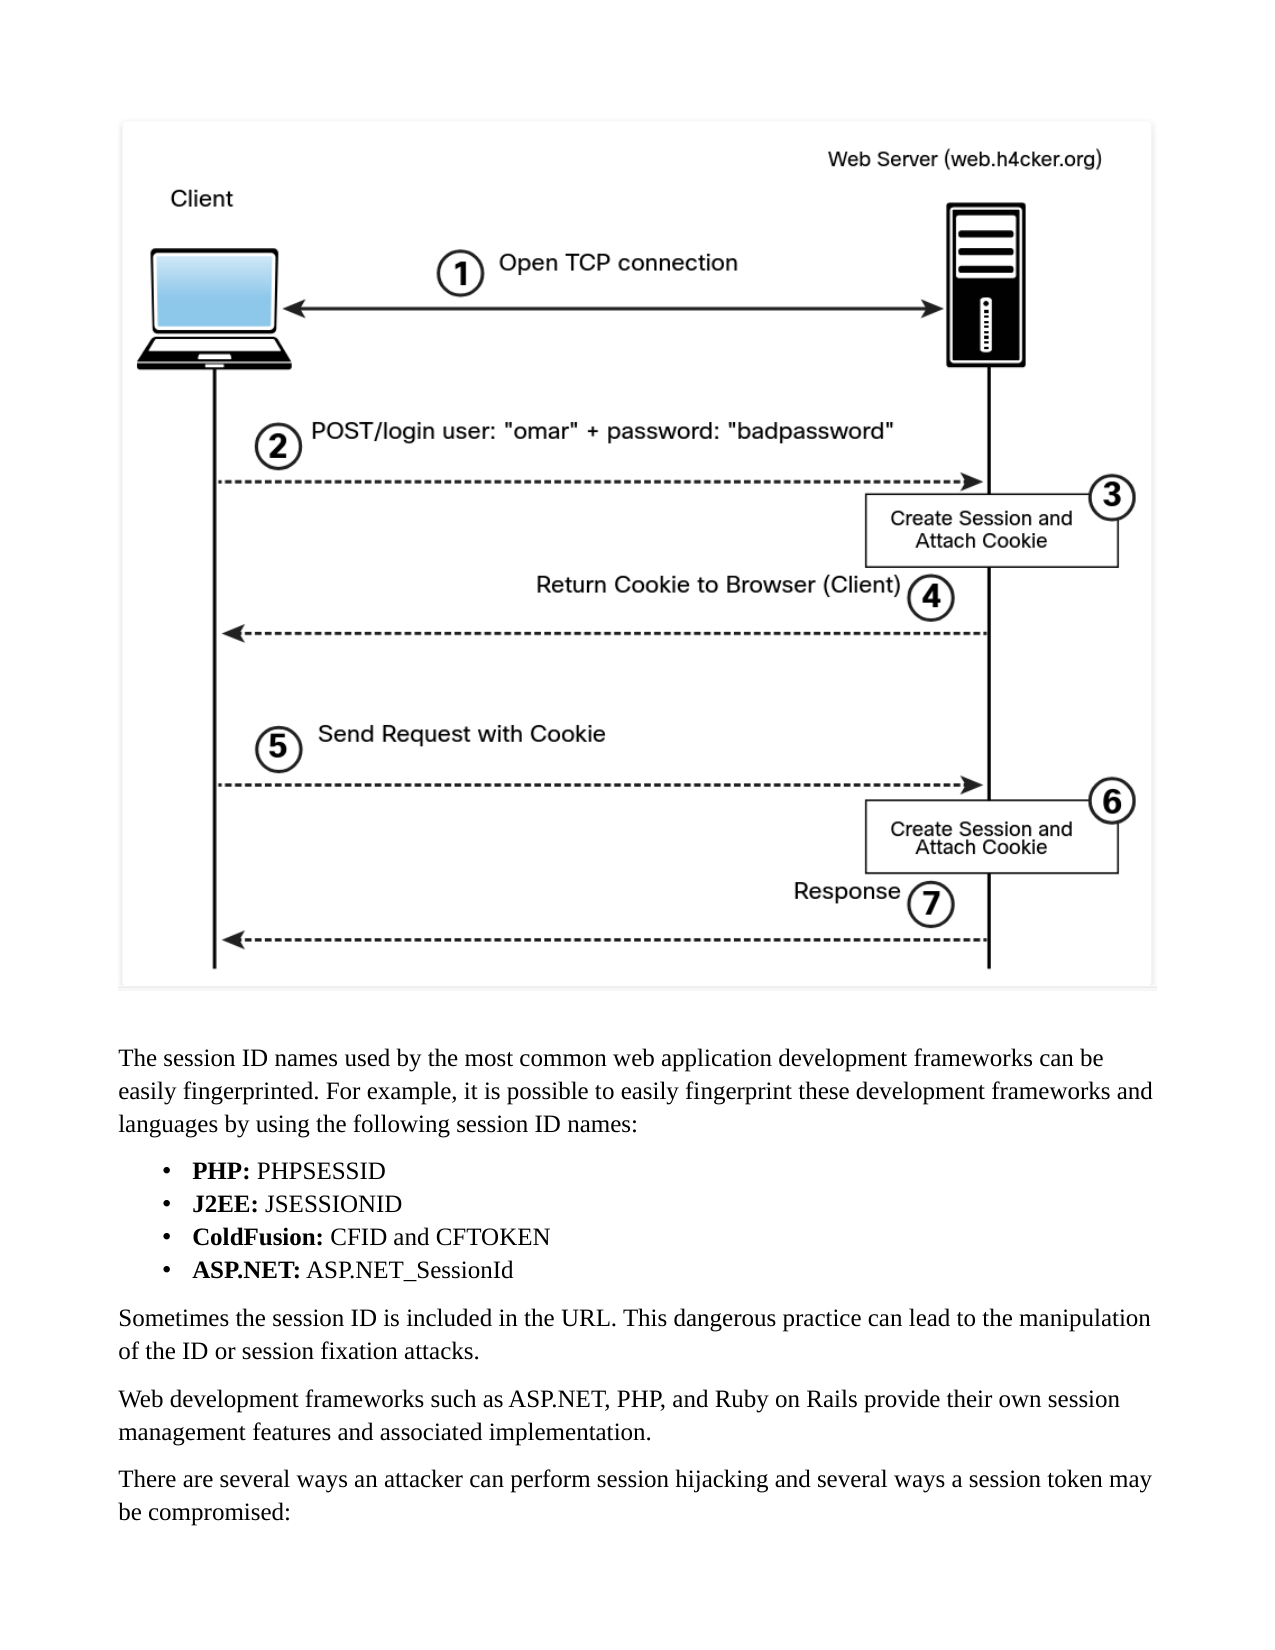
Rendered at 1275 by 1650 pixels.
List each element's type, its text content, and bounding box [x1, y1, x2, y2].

list ASP.NET: ASP.NET_SessionId [162, 1255, 1157, 1284]
list J2EE: JSESSIONID [162, 1189, 1157, 1218]
list ColdFusion: CFID and CFTOKEN [162, 1222, 1157, 1251]
text The session ID names used by the most common web application development frameworks can be easily fingerprinted. For example, it is possible to easily fingerprint these development frameworks and languages by using the following session ID names: [118, 1043, 1157, 1137]
picture [118, 118, 1157, 991]
list PHP: PHPSESSID [162, 1156, 1157, 1185]
text Web development frameworks such as ASP.NET, PHP, and Ruby on Rails provide their own session management features and associated implementation. [118, 1384, 1157, 1445]
text Sometimes the session ID is included in the URL. This dangerous practice can lead to the manipulation of the ID or session fixation attacks. [118, 1303, 1157, 1365]
text There are several ways an attacker can perform session hijacking and several ways a session token may be compromised: [118, 1464, 1157, 1526]
